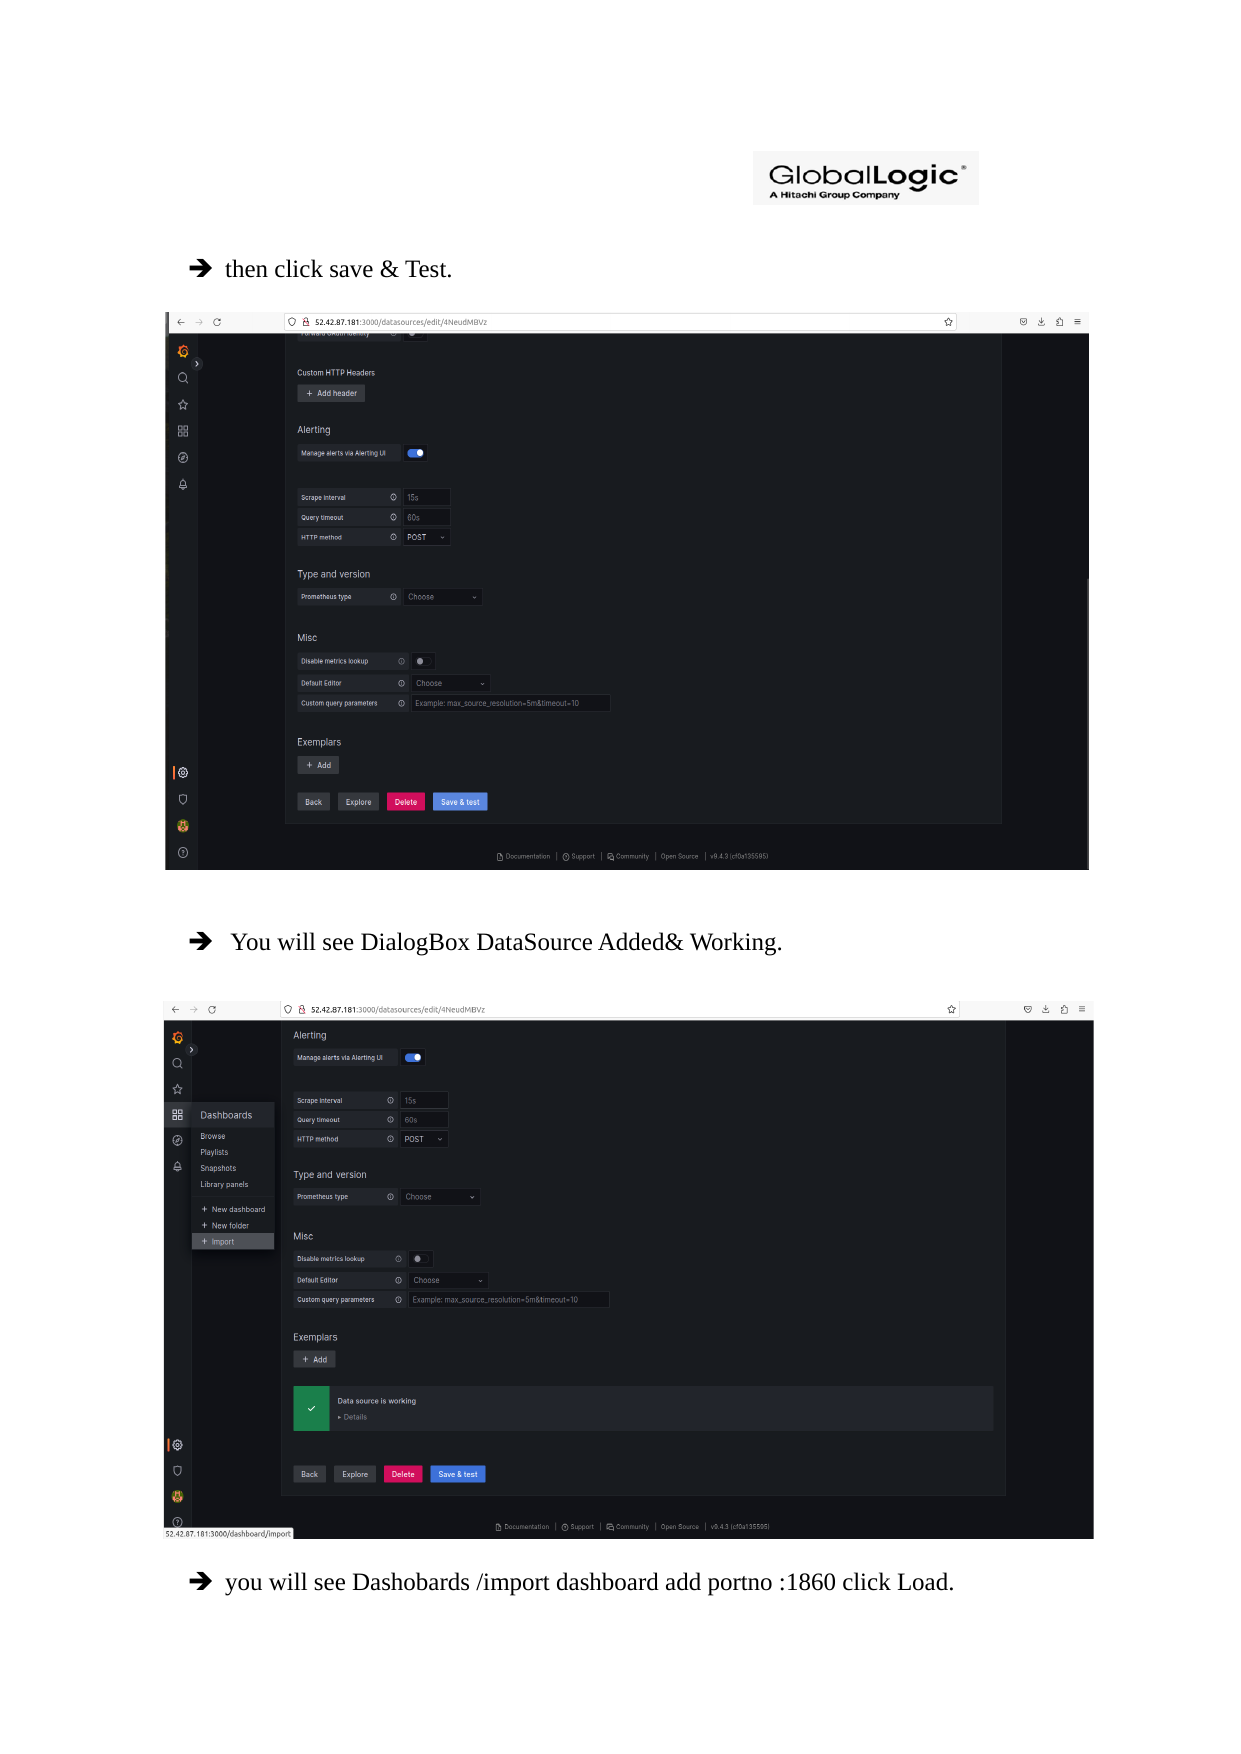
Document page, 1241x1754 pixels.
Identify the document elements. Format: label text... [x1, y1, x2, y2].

picture [165, 312, 1089, 870]
picture [751, 150, 980, 206]
list you will see Dashobards /import dashboard add portno :1860 click Load. [187, 1567, 1090, 1596]
list then click save & Test. [187, 254, 1090, 283]
list You will see DialogBox DataSource Added& Working. [187, 927, 1090, 956]
picture [163, 1001, 1094, 1539]
